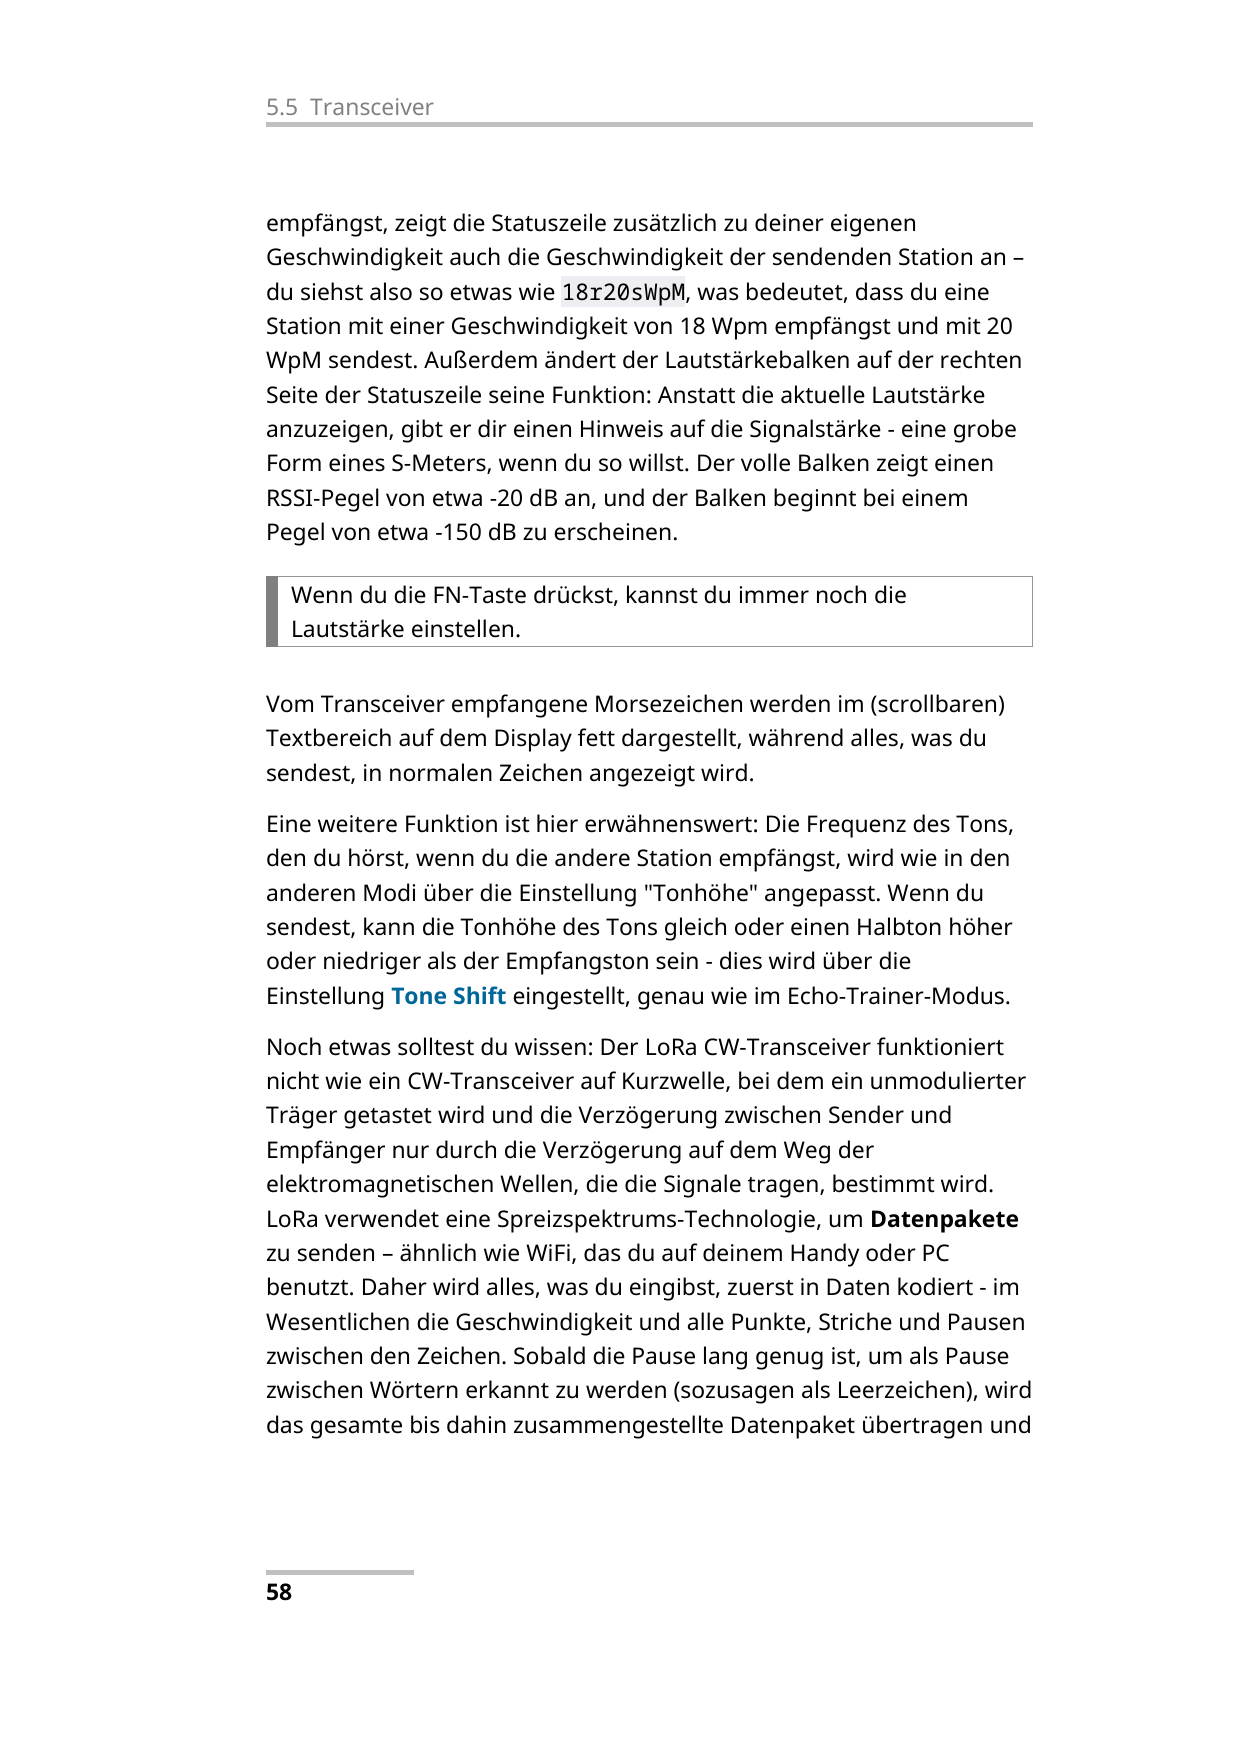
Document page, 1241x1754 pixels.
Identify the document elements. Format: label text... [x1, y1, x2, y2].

text empfängst, zeigt die Statuszeile zusätzlich zu deiner eigenen Geschwindigkeit auch die Geschwindigkeit der sendenden Station an – du siehst also so etwas wie 18r20sWpM, was bedeutet, dass du eine Station mit einer Geschwindigkeit von 18 Wpm empfängst und mit 20 WpM sendest. Außerdem ändert der Lautstärkebalken auf der rechten Seite der Statuszeile seine Funktion: Anstatt die aktuelle Lautstärke anzuzeigen, gibt er dir einen Hinweis auf die Signalstärke - eine grobe Form eines S-Meters, wenn du so willst. Der volle Balken zeigt einen RSSI-Pegel von etwa -20 dB an, und der Balken beginnt bei einem Pegel von etwa -150 dB zu erscheinen. [266, 207, 1033, 547]
text Noch etwas solltest du wissen: Der LoRa CW-Transceiver funktioniert nicht wie ein CW-Transceiver auf Kurzwelle, bei dem ein unmodulierter Träger getastet wird und die Verzögerung zwischen Sender und Empfänger nur durch die Verzögerung auf dem Weg der elektromagnetischen Wellen, die die Signale tragen, bestimmt wird. LoRa verwendet eine Spreizspektrums-Technologie, um Datenpakete zu senden – ähnlich wie WiFi, das du auf deinem Handy oder PC benutzt. Daher wird alles, was du eingibst, zuerst in Daten kodiert - im Wesentlichen die Geschwindigkeit und alle Punkte, Striche und Pausen zwischen den Zeichen. Sobald die Pause lang genug ist, um als Pause zwischen Wörtern erkannt zu werden (sozusagen als Leerzeichen), wird das gesamte bis dahin zusammengestellte Datenpaket übertragen und [266, 1031, 1033, 1440]
text Eine weitere Funktion ist hier erwähnenswert: Die Frequenz des Tons, den du hörst, wenn du die andere Station empfängst, wird wie in den anderen Modi über die Einstellung "Tonhöhe" angepasst. Wenn du sendest, kann die Tonhöhe des Tons gleich oder einen Halbton höher oder niedriger als der Empfangston sein - dies wird über die Einstellung Tone Shift eingestellt, genau wie im Echo-Trainer-Modus. [266, 808, 1033, 1011]
text Wenn du die FN-Taste drückst, kannst du immer noch die Lautstärke einstellen. [278, 577, 1032, 646]
text Vom Transceiver empfangene Morsezeichen werden im (scrollbaren) Textbereich auf dem Display fett dargestellt, während alles, was du sendest, in normalen Zeichen angezeigt wird. [266, 688, 1033, 788]
